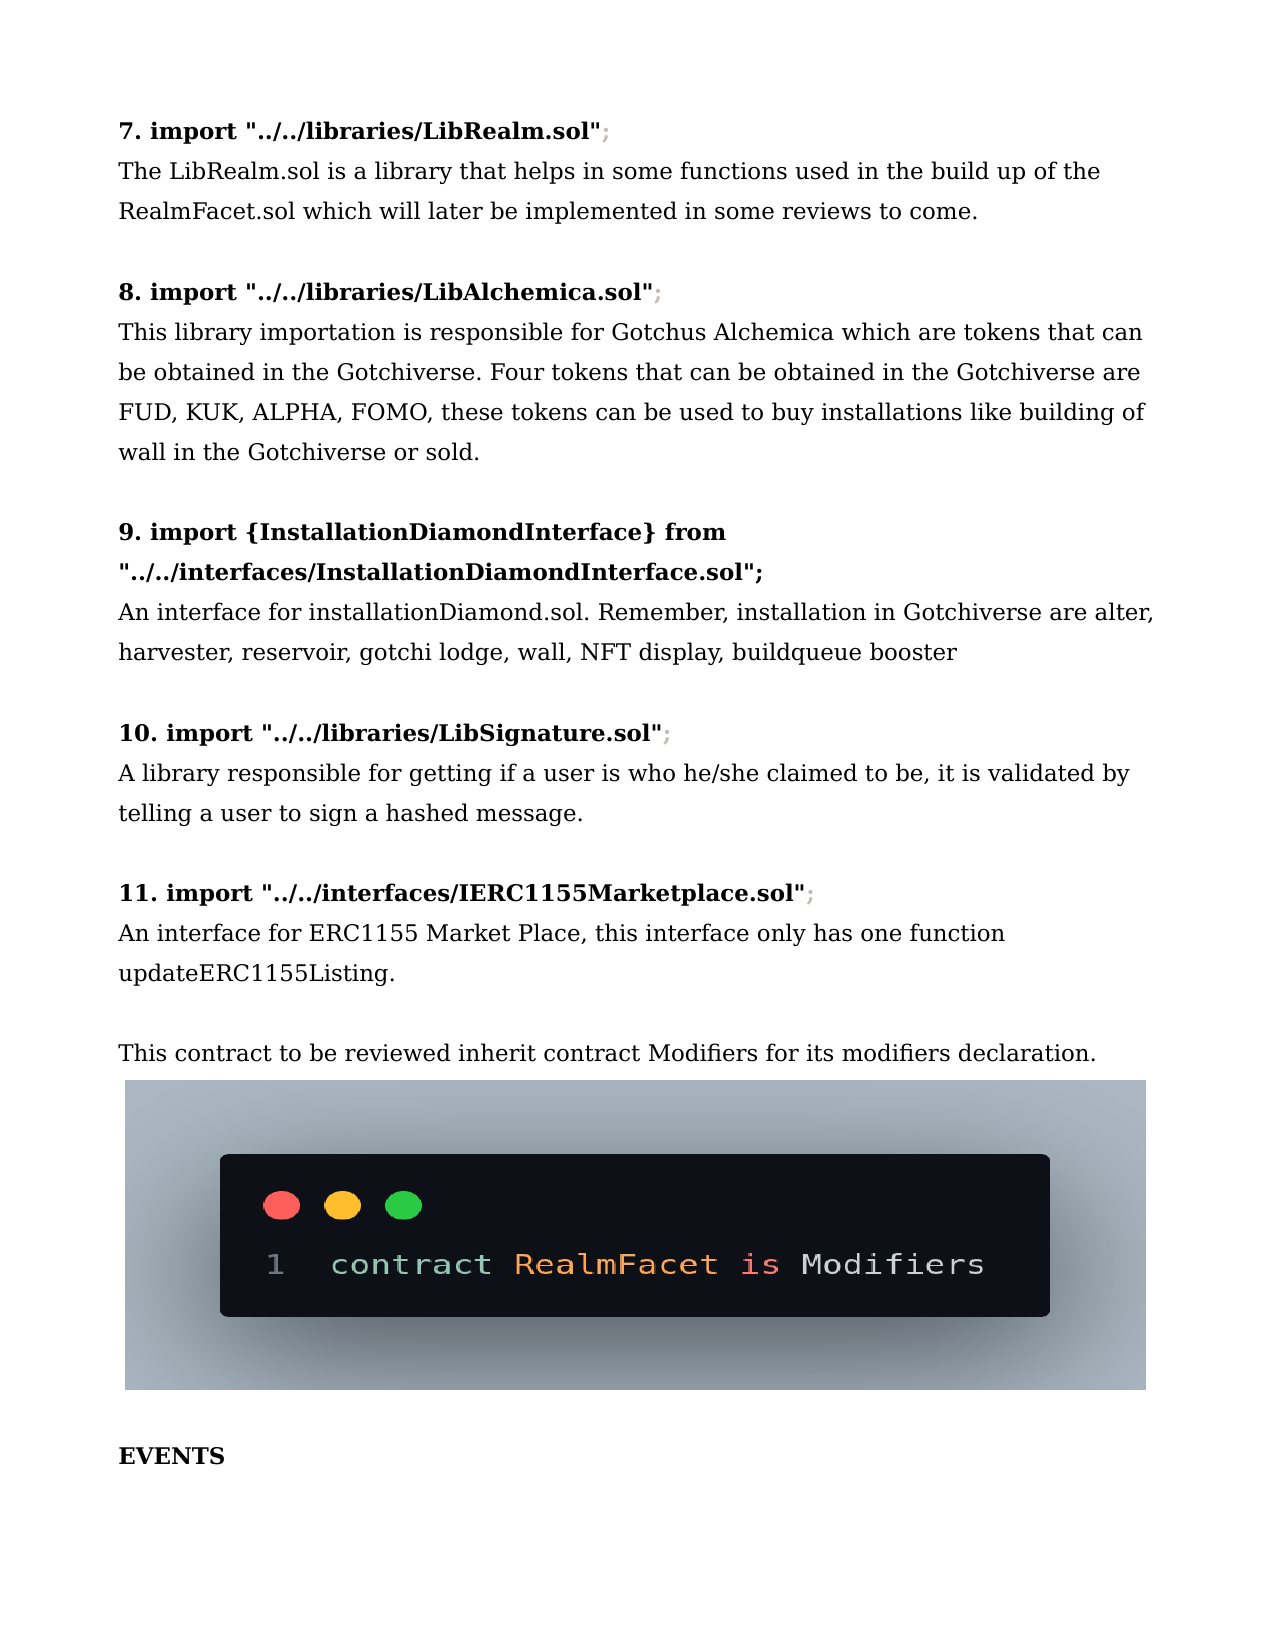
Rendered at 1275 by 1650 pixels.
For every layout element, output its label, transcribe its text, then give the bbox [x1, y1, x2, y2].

text The LibRealm.sol is a library that helps in some functions used in the build up of the RealmFacet.sol which will later be implemented in some reviews to come. [118, 158, 1157, 225]
text 10. import "../../libraries/LibSignature.sol"; [118, 719, 1157, 746]
picture [125, 1080, 1146, 1390]
text 11. import "../../interfaces/IERC1155Marketplace.sol"; [118, 880, 1157, 907]
text 9. import {InstallationDiamondInterface} from "../../interfaces/InstallationDiamondInterface.sol"; [118, 519, 1157, 586]
text EVENTS [118, 1443, 1157, 1469]
text 8. import "../../libraries/LibAlchemica.sol"; [118, 278, 1157, 305]
text A library responsible for getting if a user is who he/she claimed to be, it is validated by telling a user to sign a hashed message. [118, 760, 1157, 826]
text This library importation is responsible for Gotchus Alchemica which are tokens that can be obtained in the Gotchiverse. Four tokens that can be obtained in the Gotchiverse are FUD, KUK, ALPHA, FOMO, these tokens can be used to buy installations like building of wall in the Gotchiverse or sold. [118, 319, 1157, 465]
text 7. import "../../libraries/LibRealm.sol"; [118, 118, 1157, 145]
text An interface for ERC1155 Market Place, this interface only has one function updateERC1155Listing. [118, 920, 1157, 987]
text An interface for installationDiamond.sol. Remember, installation in Gotchiverse are alter, harvester, reservoir, gotchi lodge, wall, NFT display, buildqueue booster [118, 599, 1157, 666]
text This contract to be reviewed inherit contract Modifiers for its modifiers declaration. [118, 1040, 1157, 1067]
